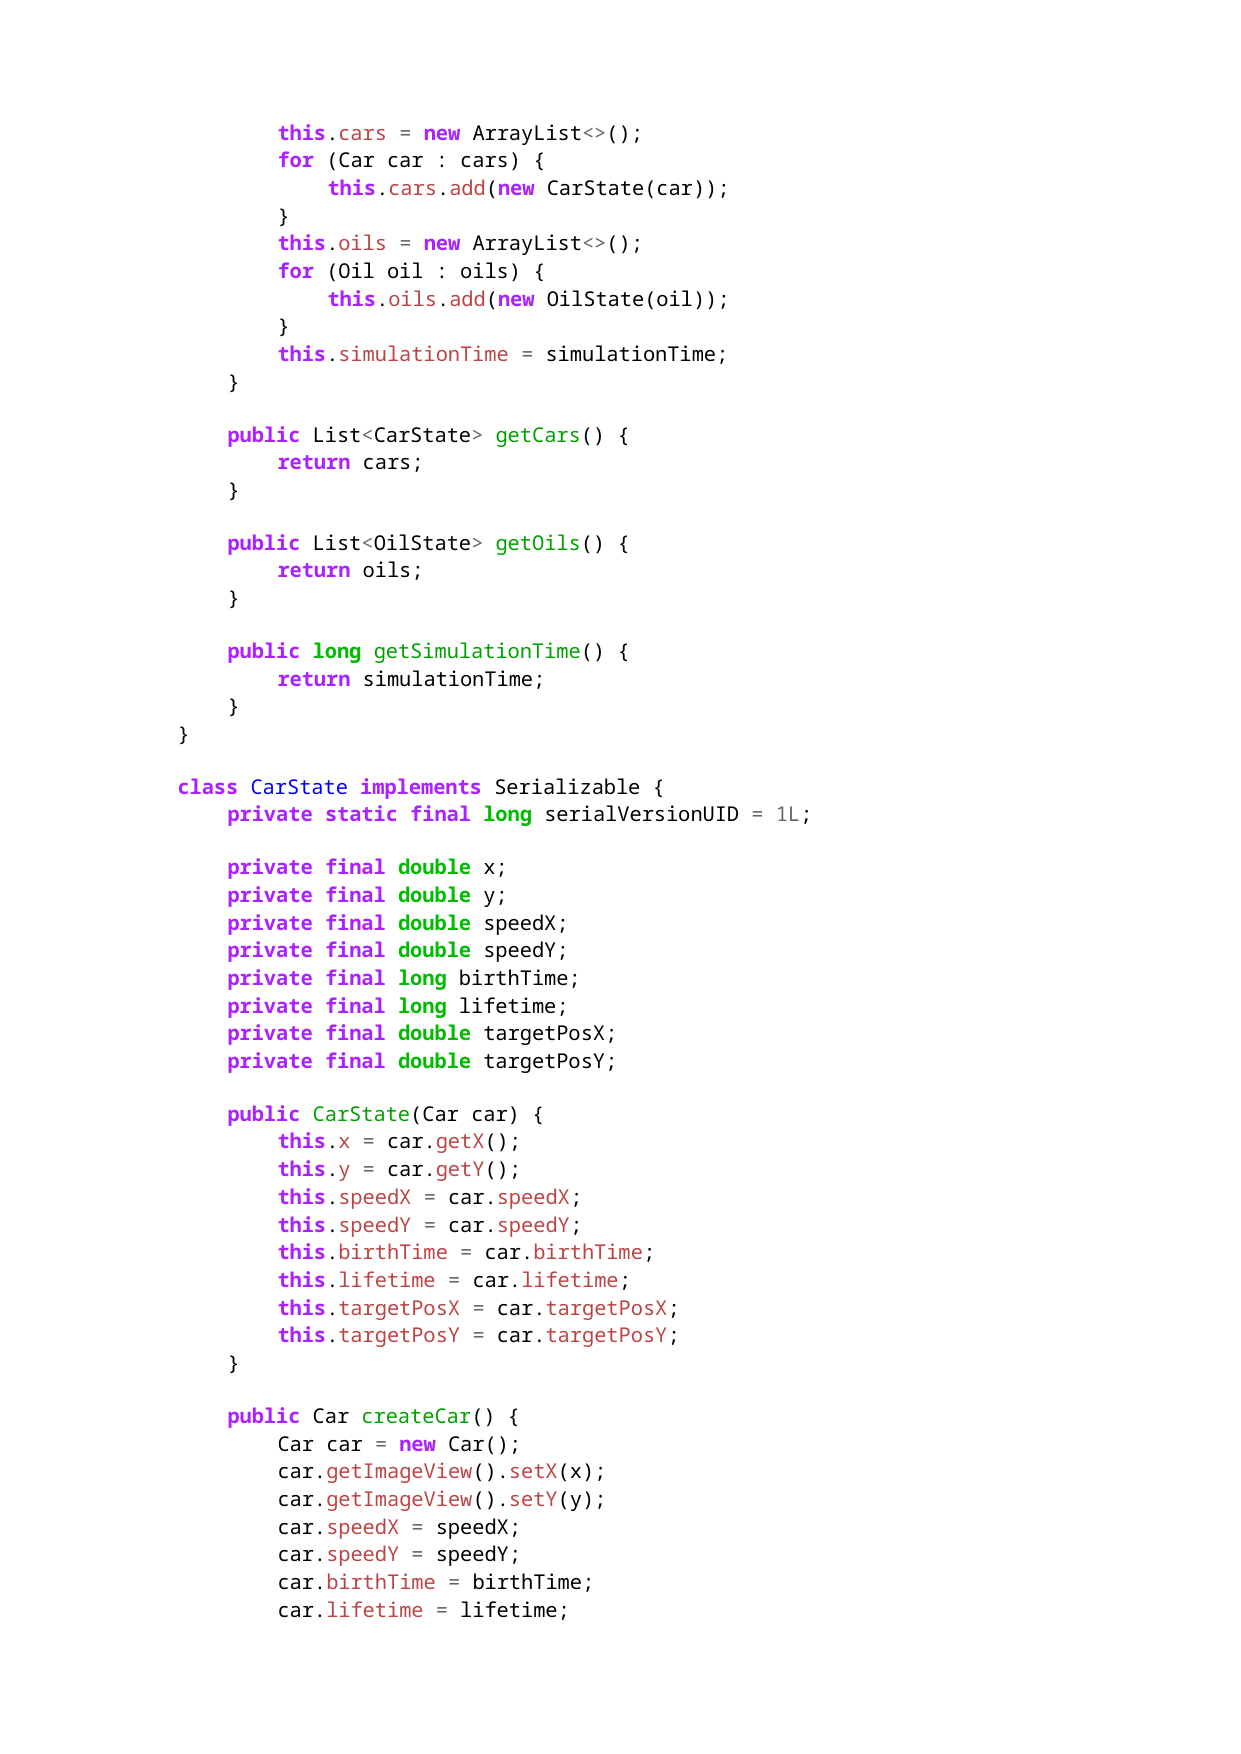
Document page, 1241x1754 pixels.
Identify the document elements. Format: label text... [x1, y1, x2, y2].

text private final long lifetime; [177, 991, 1152, 1019]
text this.oils.add(new OilState(oil)); [177, 284, 1152, 312]
text } [177, 719, 1152, 747]
text car.speedY = speedY; [177, 1540, 1152, 1568]
text this.targetPosX = car.targetPosX; [177, 1293, 1152, 1321]
text private static final long serialVersionUID = 1L; [177, 800, 1152, 828]
text return simulationTime; [177, 664, 1152, 692]
text private final double y; [177, 880, 1152, 908]
text private final double targetPosY; [177, 1047, 1152, 1074]
text } [177, 692, 1152, 719]
text private final double speedY; [177, 936, 1152, 963]
text for (Oil oil : oils) { [177, 257, 1152, 284]
text this.speedX = car.speedX; [177, 1182, 1152, 1210]
text this.cars.add(new CarState(car)); [177, 173, 1152, 201]
text return cars; [177, 448, 1152, 476]
text public CarState(Car car) { [177, 1099, 1152, 1127]
text public Car createCar() { [177, 1401, 1152, 1429]
text } [177, 476, 1152, 503]
text this.targetPosY = car.targetPosY; [177, 1321, 1152, 1349]
text this.oils = new ArrayList<>(); [177, 229, 1152, 257]
text private final double speedX; [177, 908, 1152, 936]
text } [177, 312, 1152, 340]
text } [177, 201, 1152, 229]
text this.birthTime = car.birthTime; [177, 1238, 1152, 1266]
text public long getSimulationTime() { [177, 636, 1152, 664]
text public List<CarState> getCars() { [177, 420, 1152, 448]
text } [177, 1349, 1152, 1376]
text car.speedX = speedX; [177, 1512, 1152, 1540]
text private final double x; [177, 853, 1152, 880]
text for (Car car : cars) { [177, 146, 1152, 173]
text public List<OilState> getOils() { [177, 528, 1152, 556]
text } [177, 584, 1152, 611]
text Car car = new Car(); [177, 1429, 1152, 1457]
text class CarState implements Serializable { [177, 772, 1152, 800]
text private final double targetPosX; [177, 1019, 1152, 1047]
text this.y = car.getY(); [177, 1155, 1152, 1182]
text car.getImageView().setX(x); [177, 1457, 1152, 1484]
text private final long birthTime; [177, 963, 1152, 991]
text car.lifetime = lifetime; [177, 1595, 1152, 1623]
text } [177, 367, 1152, 395]
text this.simulationTime = simulationTime; [177, 340, 1152, 367]
text this.x = car.getX(); [177, 1127, 1152, 1155]
text car.getImageView().setY(y); [177, 1484, 1152, 1512]
text this.cars = new ArrayList<>(); [177, 118, 1152, 146]
text this.lifetime = car.lifetime; [177, 1266, 1152, 1293]
text this.speedY = car.speedY; [177, 1210, 1152, 1238]
text car.birthTime = birthTime; [177, 1568, 1152, 1595]
text return oils; [177, 556, 1152, 584]
